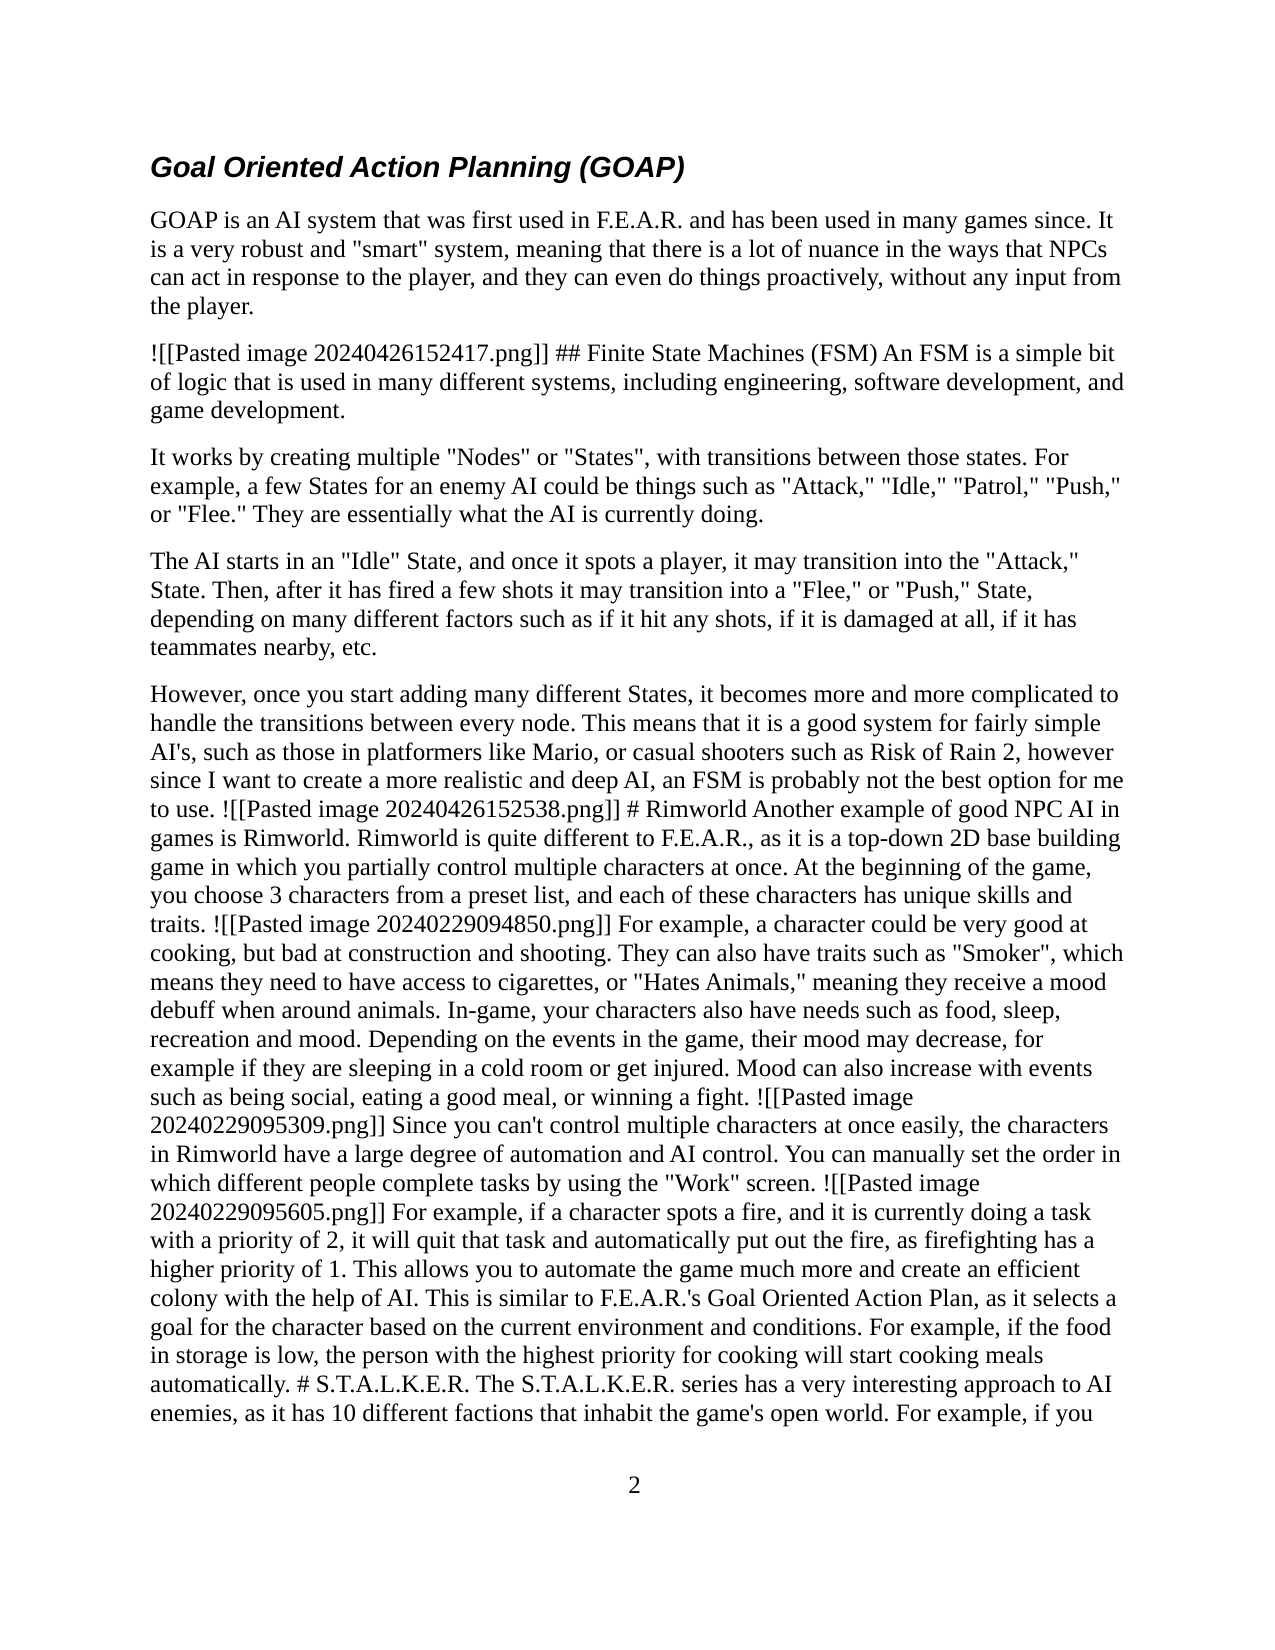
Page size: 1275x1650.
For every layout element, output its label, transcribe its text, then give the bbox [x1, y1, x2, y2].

subtitle Goal Oriented Action Planning (GOAP) [150, 150, 1125, 183]
text ![[Pasted image 20240426152417.png]] ## Finite State Machines (FSM) An FSM is a simple bit of logic that is used in many different systems, including engineering, software development, and game development. [150, 338, 1125, 424]
text The AI starts in an "Idle" State, and once it spots a player, it may transition into the "Attack," State. Then, after it has fired a few shots it may transition into a "Flee," or "Push," State, depending on many different factors such as if it hit any shots, if it is damaged at all, if it has teammates nearby, etc. [150, 546, 1125, 661]
text It works by creating multiple "Nodes" or "States", with transitions between those states. For example, a few States for an enemy AI could be things such as "Attack," "Idle," "Patrol," "Push," or "Flee." They are essentially what the AI is currently doing. [150, 442, 1125, 528]
text However, once you start adding many different States, it becomes more and more complicated to handle the transitions between every node. This means that it is a good system for fairly simple AI's, such as those in platformers like Mario, or casual shooters such as Risk of Rain 2, however since I want to create a more realistic and deep AI, an FSM is probably not the best option for me to use. ![[Pasted image 20240426152538.png]] # Rimworld Another example of good NPC AI in games is Rimworld. Rimworld is quite different to F.E.A.R., as it is a top-down 2D base building game in which you partially control multiple characters at once. At the beginning of the game, you choose 3 characters from a preset list, and each of these characters has unique skills and traits. ![[Pasted image 20240229094850.png]] For example, a character could be very good at cooking, but bad at construction and shooting. They can also have traits such as "Smoker", which means they need to have access to cigarettes, or "Hates Animals," meaning they receive a mood debuff when around animals. In-game, your characters also have needs such as food, sleep, recreation and mood. Depending on the events in the game, their mood may decrease, for example if they are sleeping in a cold room or get injured. Mood can also increase with events such as being social, eating a good meal, or winning a fight. ![[Pasted image 20240229095309.png]] Since you can't control multiple characters at once easily, the characters in Rimworld have a large degree of automation and AI control. You can manually set the order in which different people complete tasks by using the "Work" screen. ![[Pasted image 20240229095605.png]] For example, if a character spots a fire, and it is currently doing a task with a priority of 2, it will quit that task and automatically put out the fire, as firefighting has a higher priority of 1. This allows you to automate the game much more and create an efficient colony with the help of AI. This is similar to F.E.A.R.'s Goal Oriented Action Plan, as it selects a goal for the character based on the current environment and conditions. For example, if the food in storage is low, the person with the highest priority for cooking will start cooking meals automatically. # S.T.A.L.K.E.R. The S.T.A.L.K.E.R. series has a very interesting approach to AI enemies, as it has 10 different factions that inhabit the game's open world. For example, if you [150, 679, 1125, 1427]
text GOAP is an AI system that was first used in F.E.A.R. and has been used in many games since. It is a very robust and "smart" system, meaning that there is a lot of nuance in the ways that NPCs can act in response to the player, and they can even do things proactively, without any input from the player. [150, 205, 1125, 320]
